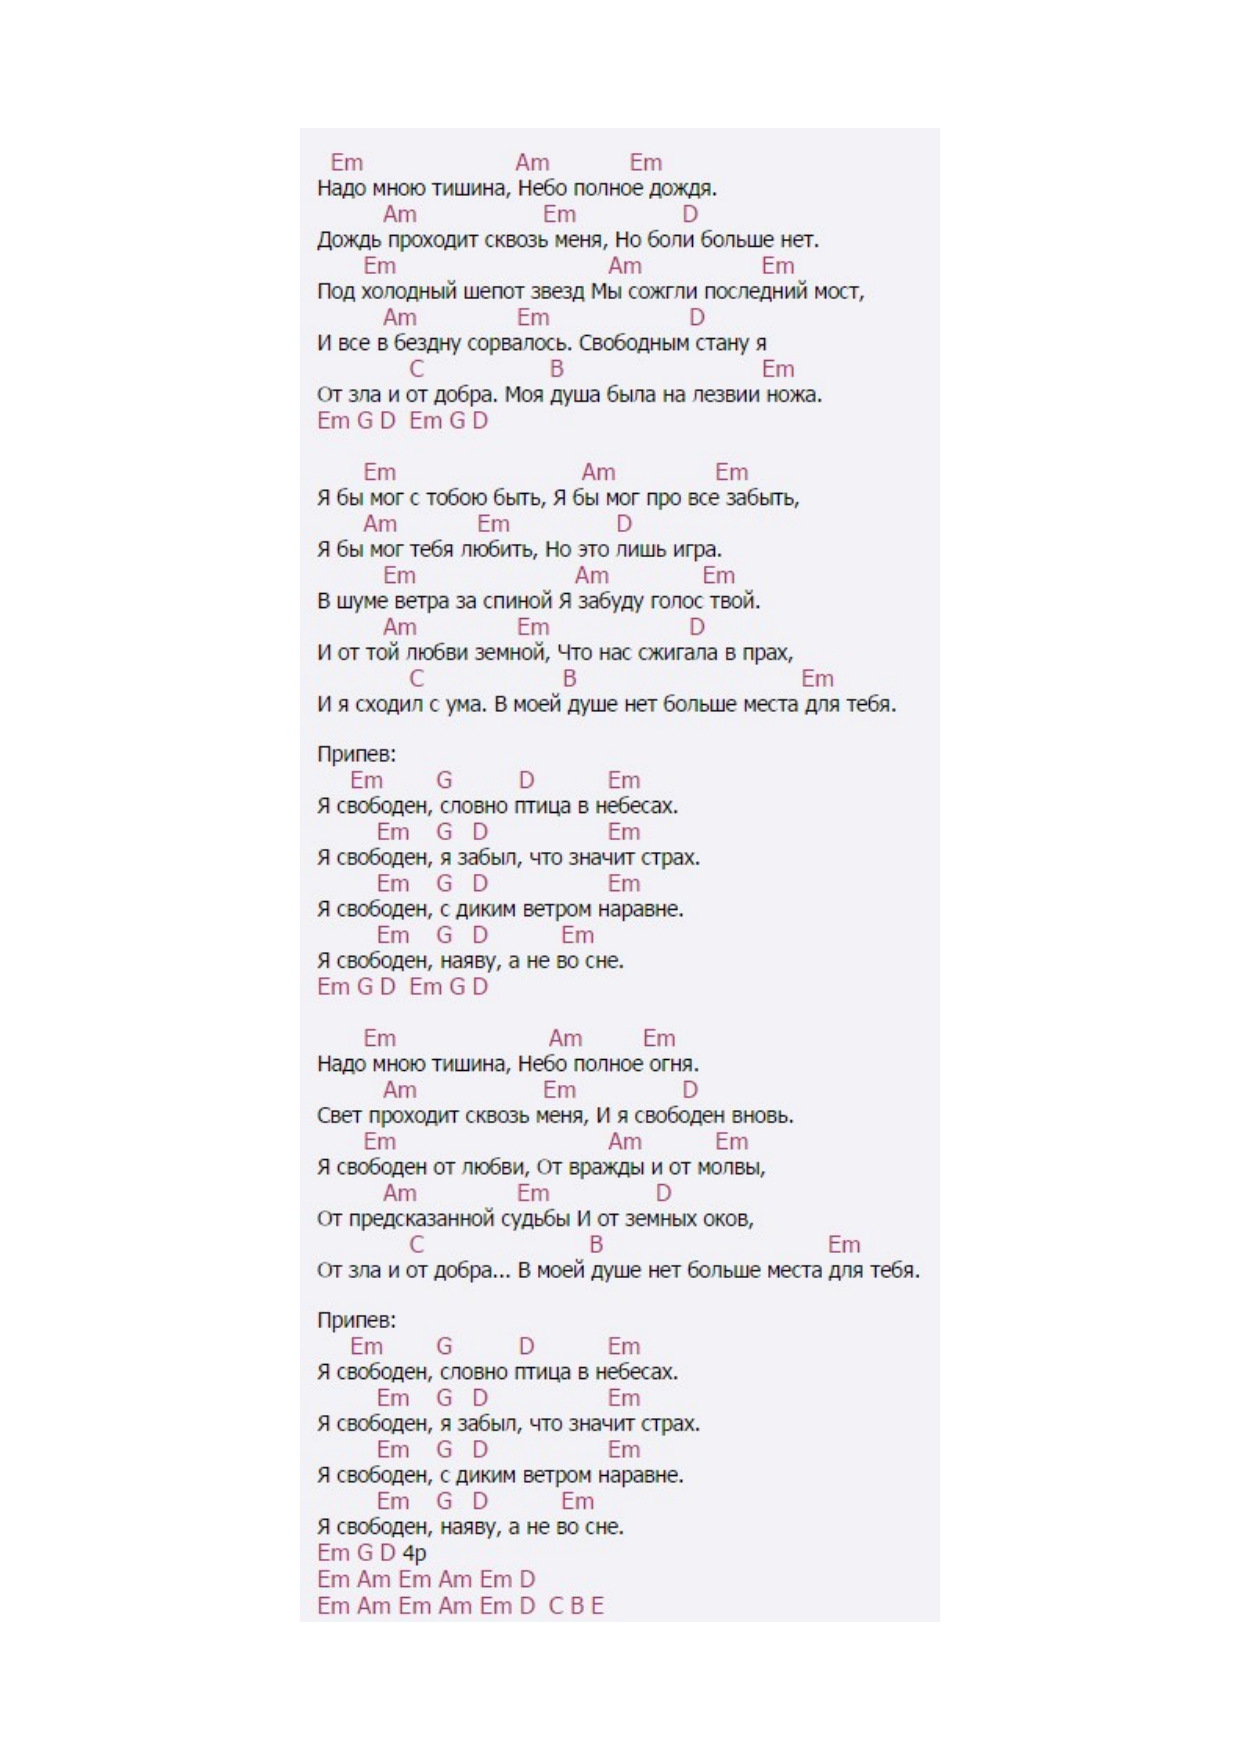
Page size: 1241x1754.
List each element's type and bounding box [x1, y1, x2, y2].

picture [299, 128, 941, 1622]
